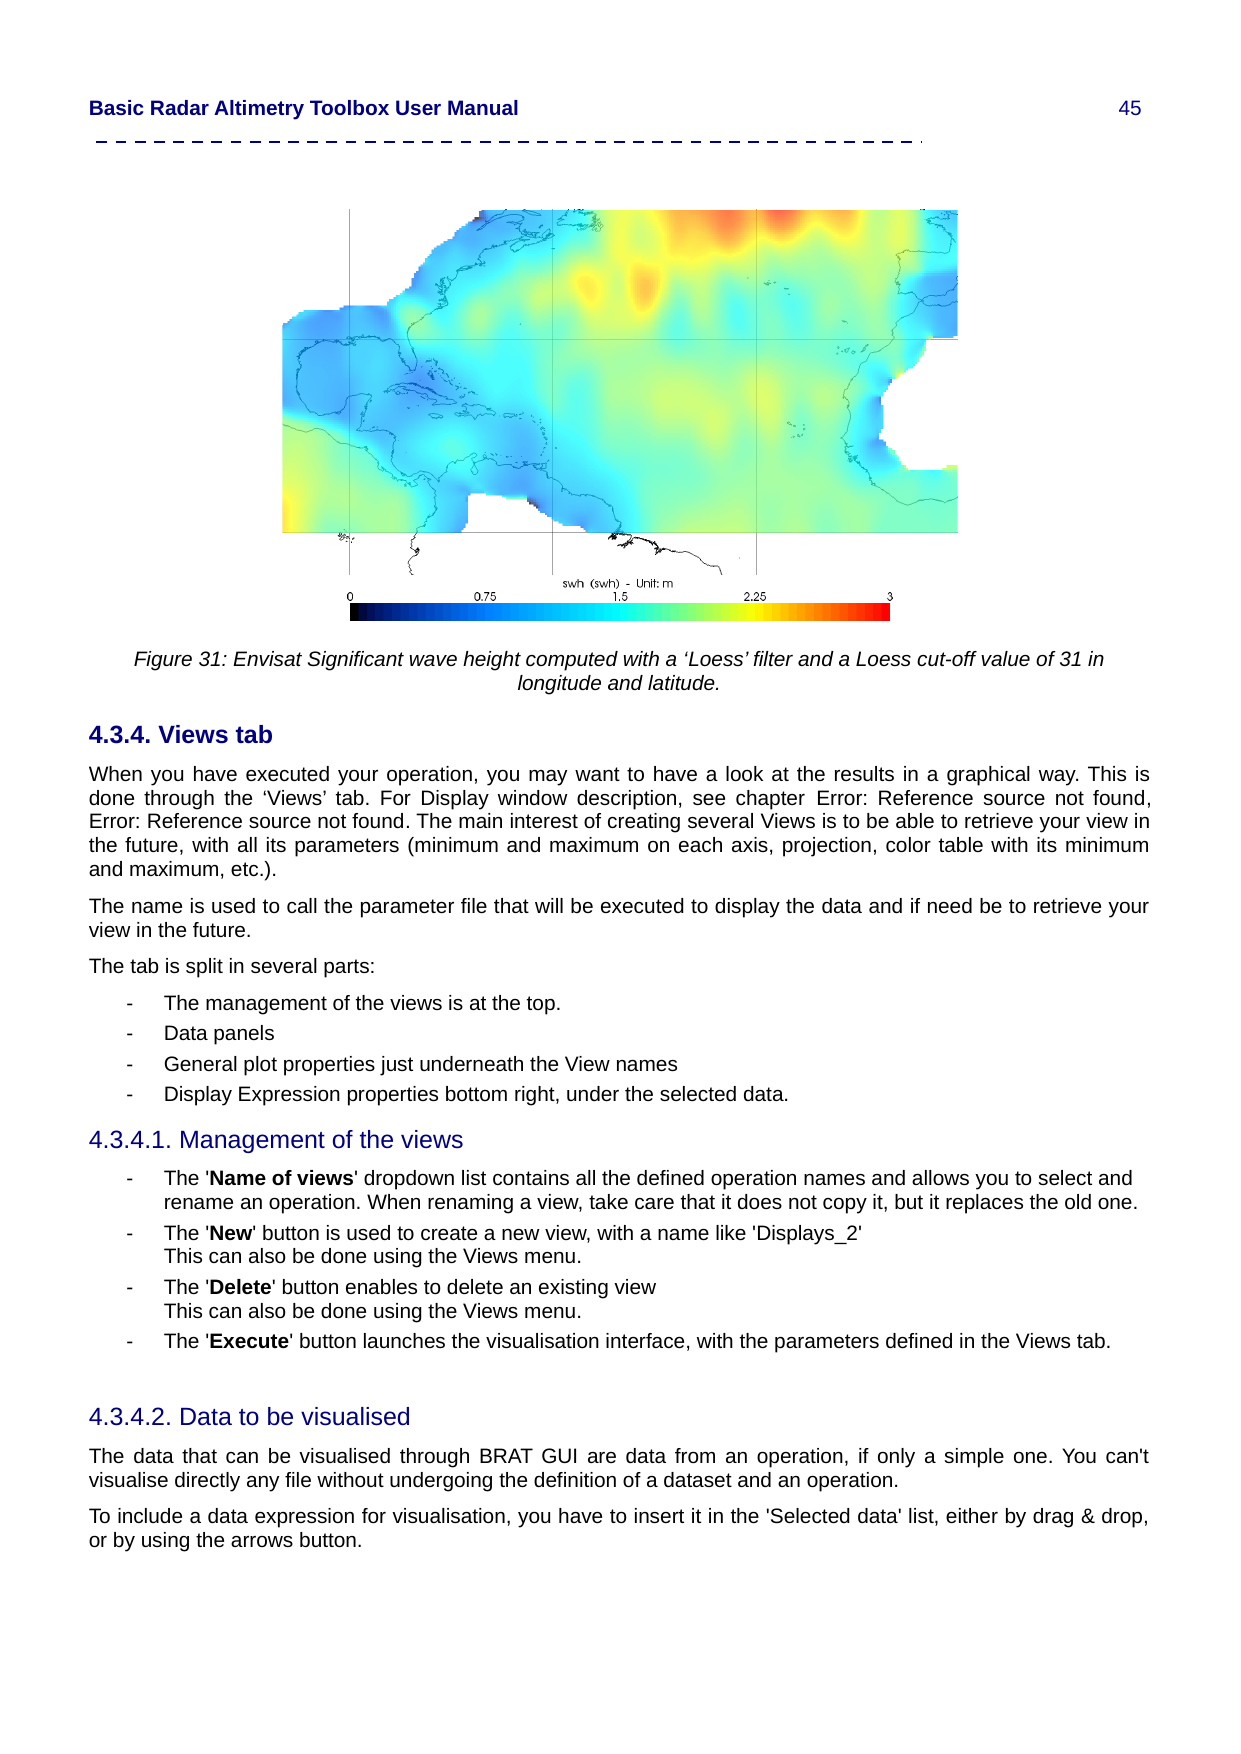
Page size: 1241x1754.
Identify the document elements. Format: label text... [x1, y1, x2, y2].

text When you have executed your operation, you may want to have a look at the results in a graphical way. This is done through the ‘Views’ tab. For Display window description, see chapter Erreur : source de la référence non trouvée, Erreur : source de la référence non trouvée. The main interest of creating several Views is to be able to retrieve your view in the future, with all its parameters (minimum and maximum on each axis, projection, color table with its minimum and maximum, etc.). [88, 761, 1152, 881]
picture [282, 209, 958, 626]
text To include a data expression for visualisation, you have to insert it in the 'Selected data' list, either by drag & drop, or by using the arrows button. [88, 1504, 1152, 1552]
list Display Expression properties bottom right, under the selected data. [126, 1082, 1152, 1106]
subtitle Management of the views [88, 1125, 1152, 1153]
text The name is used to call the parameter file that will be executed to display the data and if need be to retrieve your view in the future. [88, 894, 1152, 942]
list General plot properties just underneath the View names [126, 1051, 1152, 1075]
list The 'Name of views' dropdown list contains all the defined operation names and allows you to select and rename an operation. When renaming a view, take care that it does not copy it, but it replaces the old one. [126, 1166, 1152, 1214]
list The management of the views is at the top. [126, 991, 1152, 1014]
text The data that can be visualised through BRAT GUI are data from an operation, if only a simple one. You can't visualise directly any file without undergoing the definition of a dataset and an operation. [88, 1444, 1152, 1492]
text The tab is split in several parts: [88, 954, 1152, 978]
subtitle Views tab [88, 720, 1152, 749]
text Figure 31: Envisat Significant wave height computed with a ‘Loess’ filter and a Loess cut-off value of 31 in longitude and latitude. [88, 647, 1152, 695]
list Data panels [126, 1021, 1152, 1045]
list The 'Execute' button launches the visualisation interface, with the parameters defined in the Views tab. [126, 1329, 1152, 1353]
list The 'New' button is used to create a new view, with a name like 'Displays_2' This can also be done using the Views menu. [126, 1220, 1152, 1268]
list The 'Delete' button enables to delete an existing view This can also be done using the Views menu. [126, 1275, 1152, 1323]
subtitle Data to be visualised [88, 1402, 1152, 1431]
